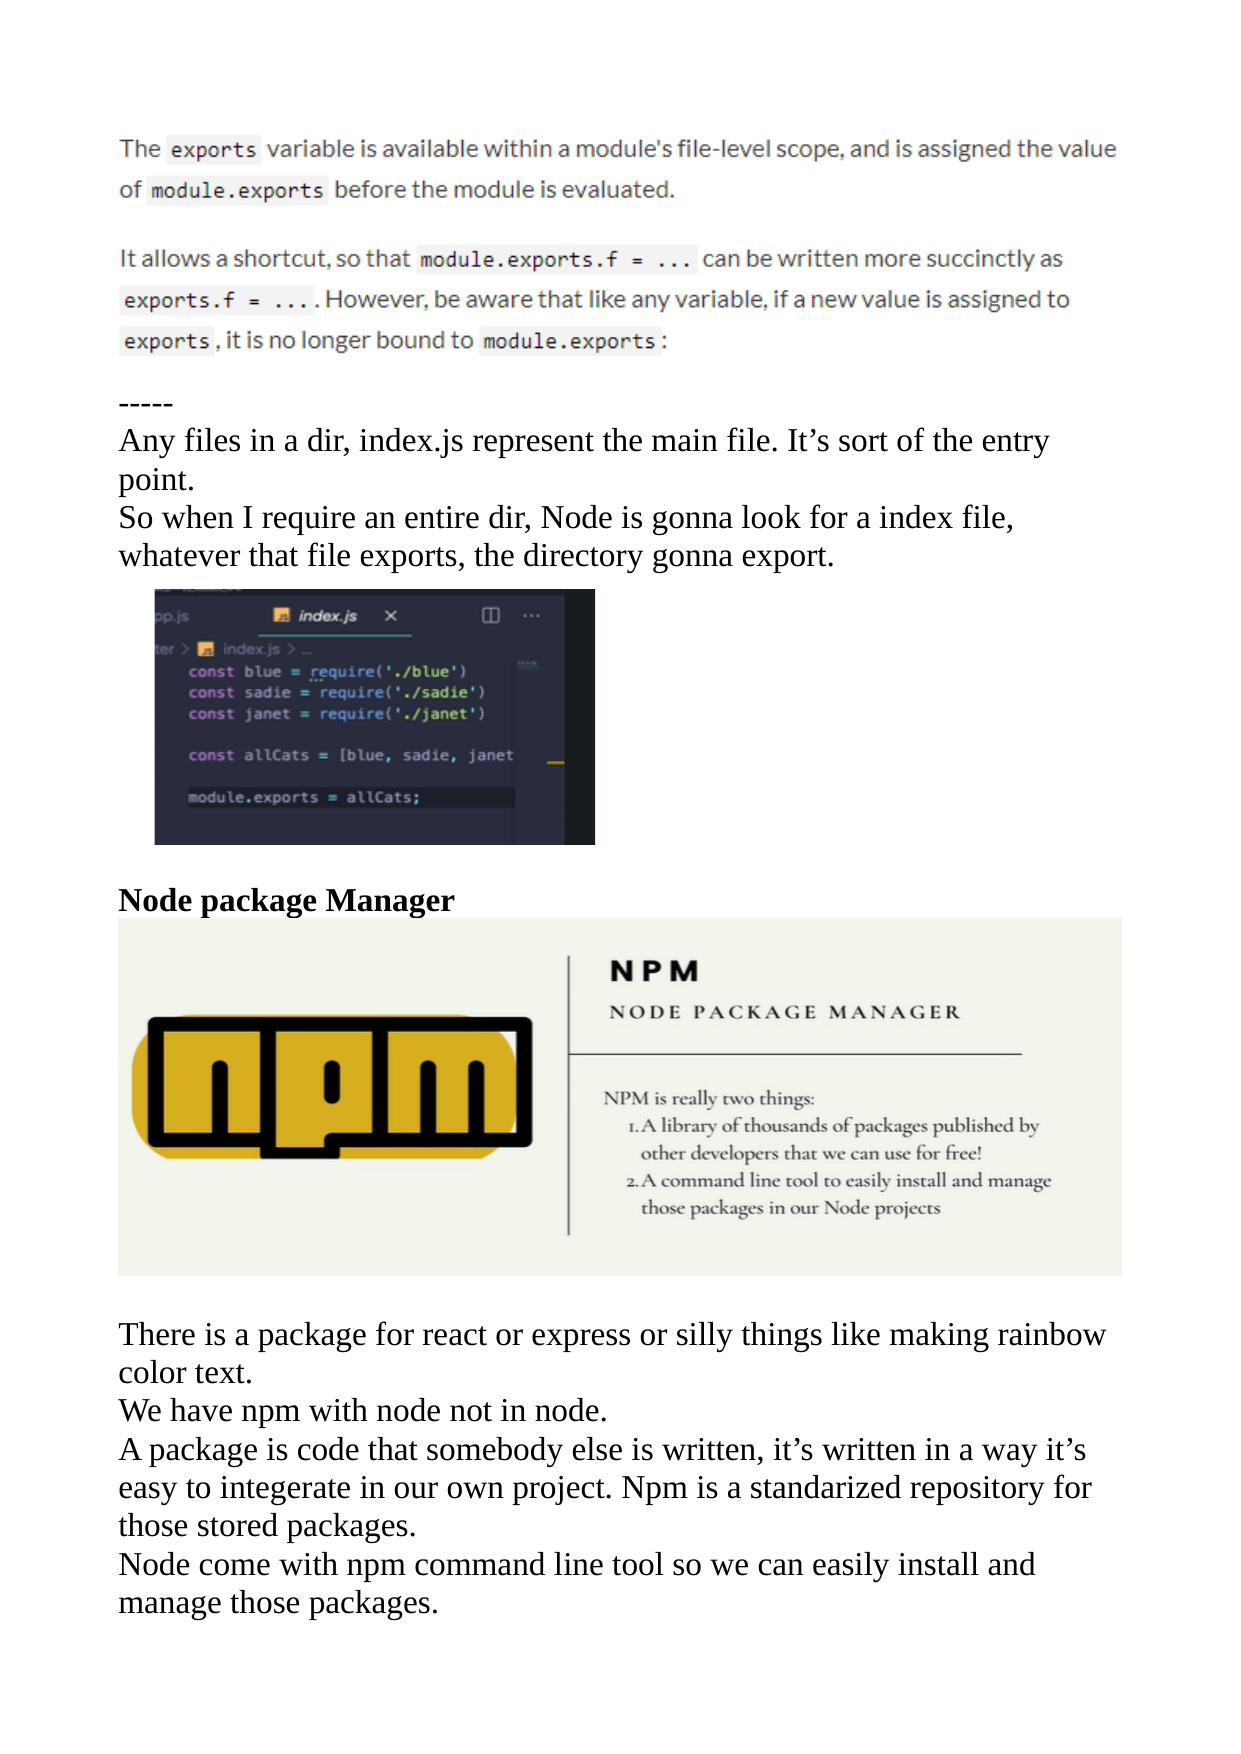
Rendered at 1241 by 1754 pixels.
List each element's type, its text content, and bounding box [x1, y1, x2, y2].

picture [118, 918, 1123, 1276]
picture [118, 118, 1122, 383]
text A package is code that somebody else is written, it’s written in a way it’s easy to integerate in our own project. Npm is a standarized repository for those stored packages. [118, 1429, 1122, 1544]
text Any files in a dir, index.js represent the main file. It’s sort of the entry point. [118, 421, 1122, 497]
text Node come with npm command line tool so we can easily install and manage those packages. [118, 1544, 1122, 1621]
text Node package Manager [118, 881, 1122, 918]
text ----- [118, 383, 1122, 421]
text So when I require an entire dir, Node is gonna look for a index file, whatever that file exports, the directory gonna export. [118, 497, 1122, 574]
text We have npm with node not in node. [118, 1391, 1122, 1429]
text There is a package for react or express or silly things like making rainbow color text. [118, 1314, 1122, 1391]
picture [154, 589, 596, 845]
